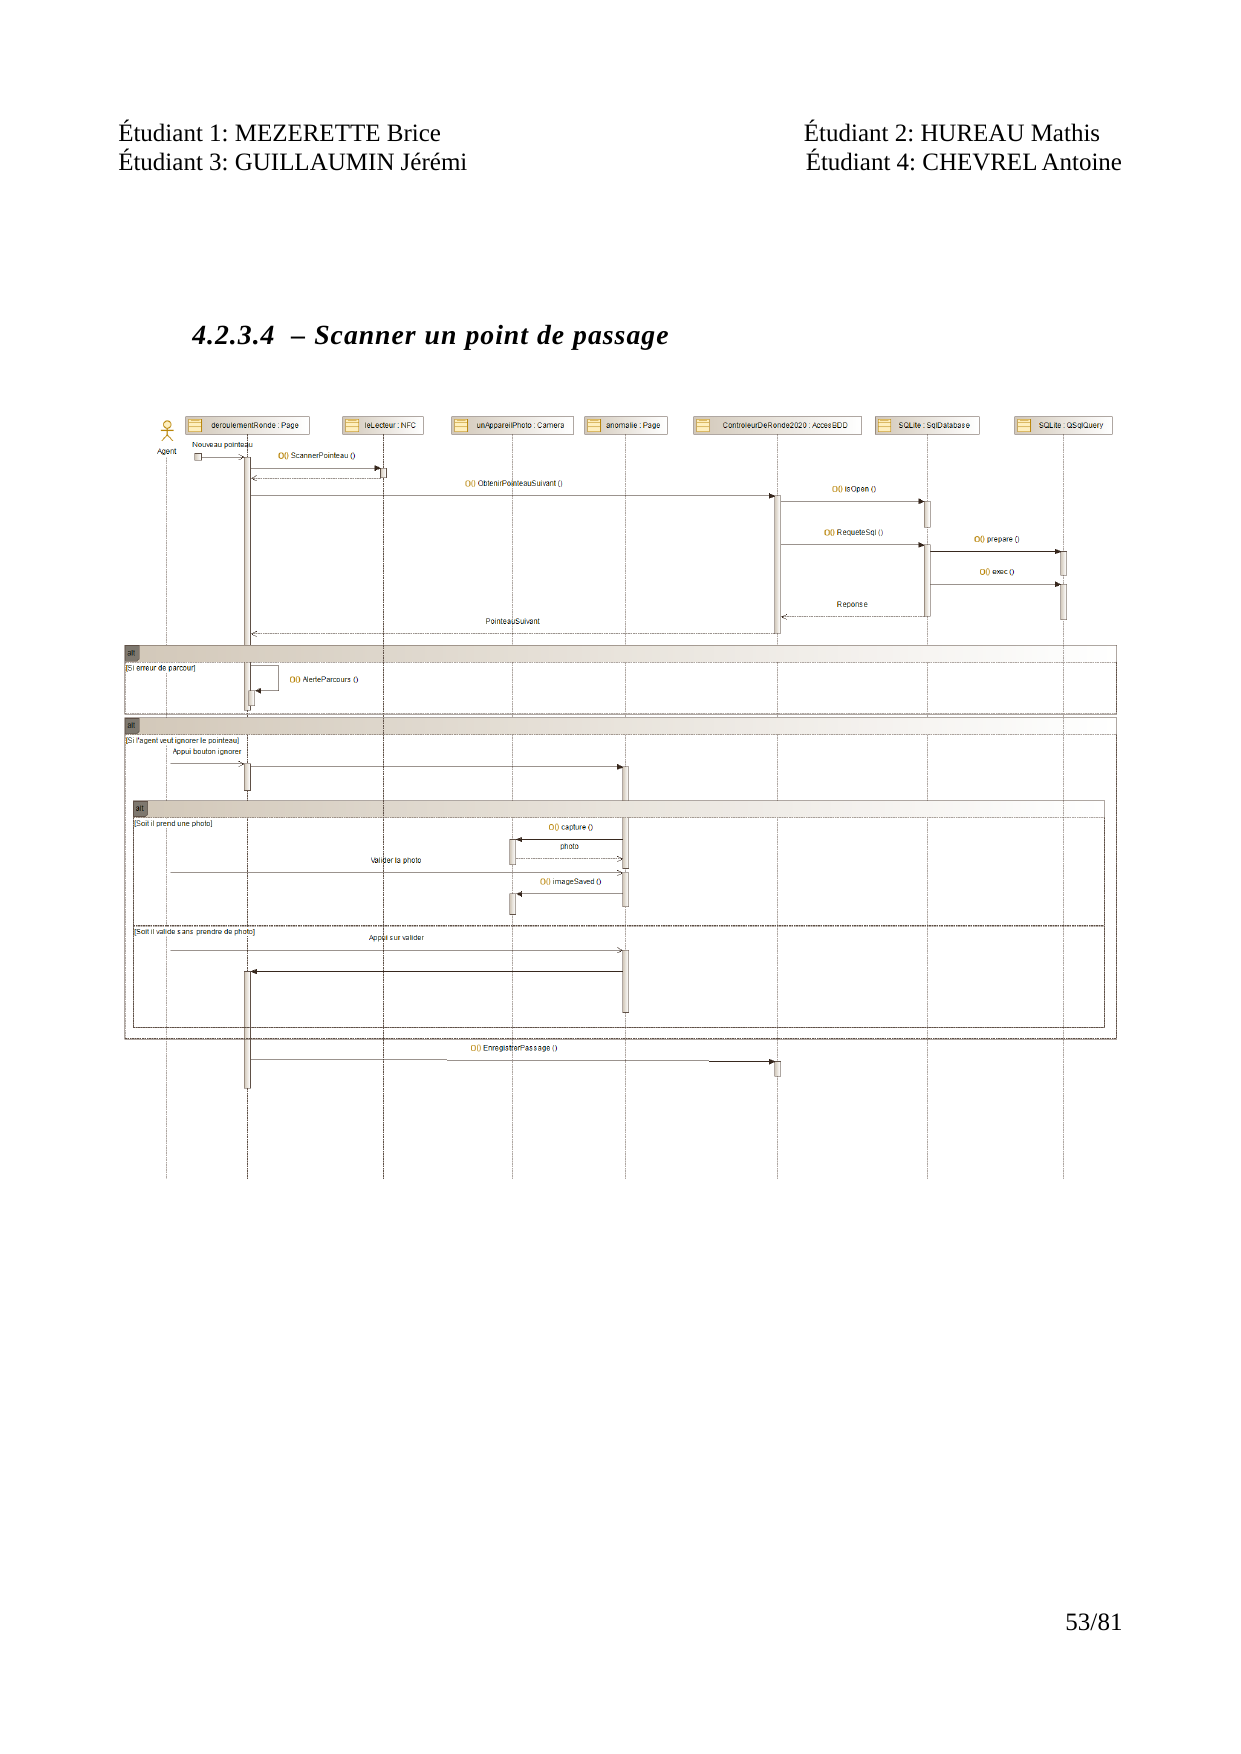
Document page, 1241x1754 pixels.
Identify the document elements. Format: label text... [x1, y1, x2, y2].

subtitle 4.2.3.4 – Scanner un point de passage [118, 319, 1122, 351]
picture [118, 410, 1123, 1185]
